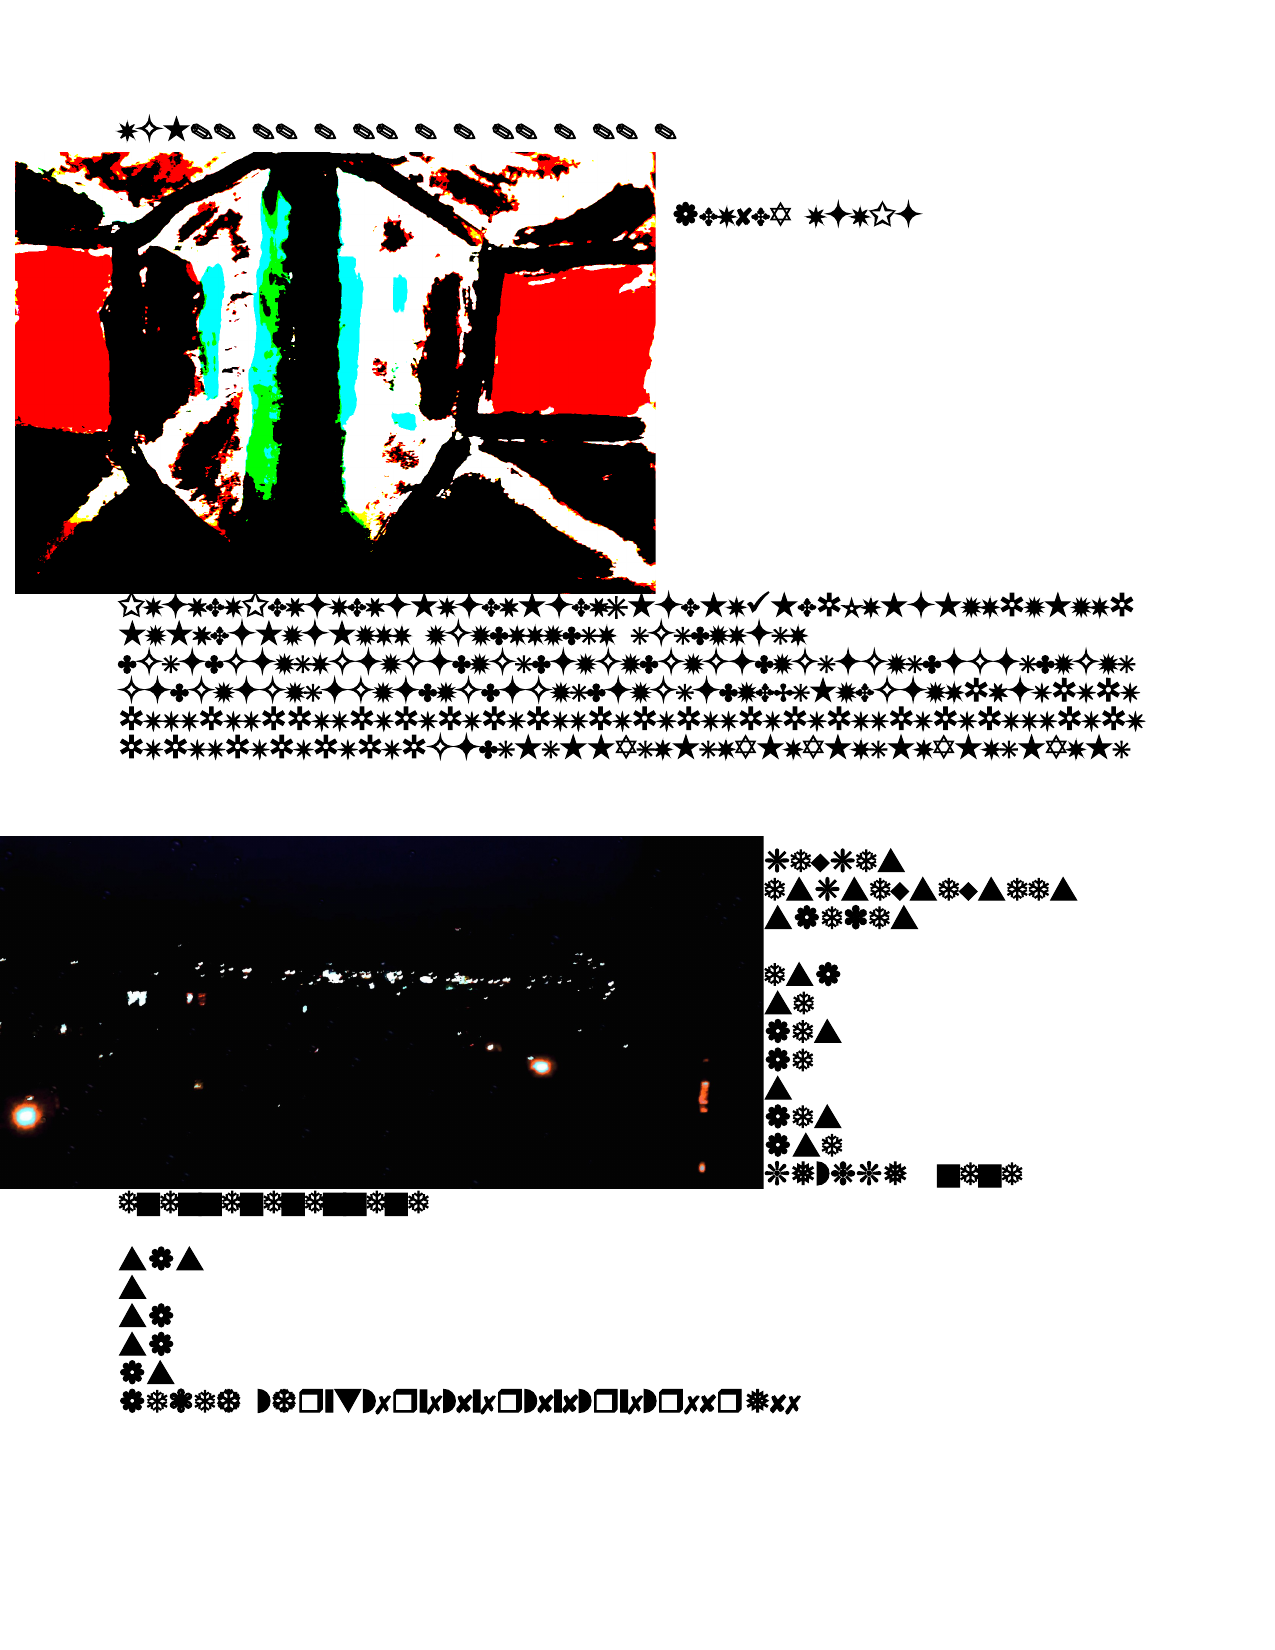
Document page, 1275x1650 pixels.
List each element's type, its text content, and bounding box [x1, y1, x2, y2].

text sd [764, 992, 1157, 1021]
text s [764, 1077, 1157, 1106]
text sa [118, 1305, 1157, 1333]
text as [118, 1362, 1157, 1390]
text ads [764, 1106, 1157, 1134]
text UGH.. .. . .. . . .. . .. . [118, 118, 1157, 147]
text jewije ndnd dndnndndndnndnd [118, 1163, 1157, 1220]
text hduhds dshsdusdusdds sad]ds [764, 850, 1157, 935]
text ads [764, 1021, 1157, 1049]
text sa [118, 1333, 1157, 1362]
text ad [764, 1049, 1157, 1077]
text adcdf wfrytw7ry7w8y7rw8y8wry7wr78re87 [118, 1390, 1157, 1419]
text dsa [764, 964, 1157, 992]
picture [0, 836, 764, 1189]
text s [118, 1277, 1157, 1305]
text aEU8EA UFUIF IUFWEUIEWFUEWFHUFEWHFEWQHFEHU3HERKUHFHYURYHYURHYHWEFHYFHYUU YGYDUUYDSU SGSDYUFSU DGSFDGFYSUGFYGFDYGSDFYGYDGYGFDYGSFGYSDFGFSDYGYSGFDGYFGYSFGYFDYGDFGYSDFYGSFDYECSHYEGFYURWFTRTRTRTTTRTTRRTTRTRTRTRTRTTRTRTRTTRTRTRTTRTRTRTTTRTRTRTRTTRTRTRTRTRGFDSHSHHASUHSUAHUAHUSHUAHUSHAUHS [118, 203, 1157, 765]
text asd [764, 1134, 1157, 1163]
text sas [118, 1248, 1157, 1277]
